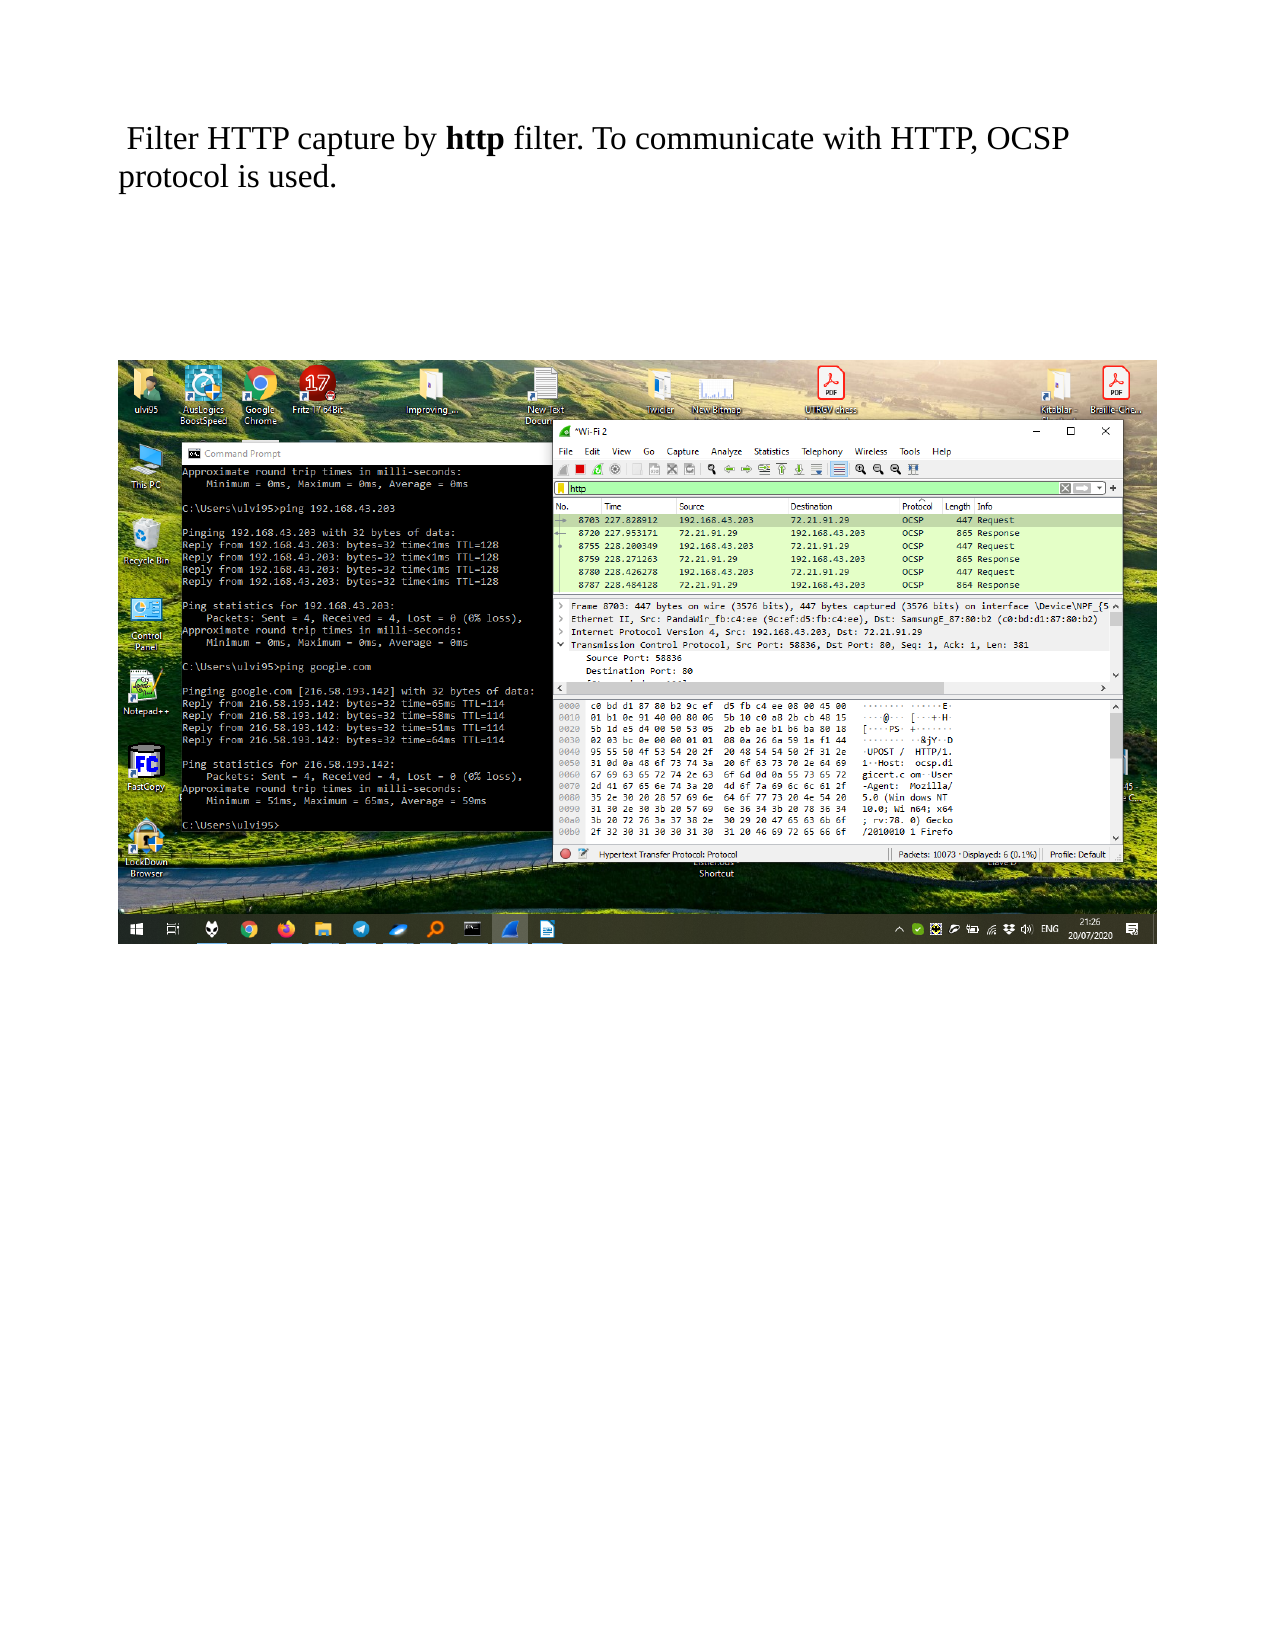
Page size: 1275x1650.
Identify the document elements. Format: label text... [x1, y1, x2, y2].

text Filter HTTP capture by http filter. To communicate with HTTP, OCSP protocol is used. [118, 118, 1157, 195]
picture [118, 360, 1157, 944]
